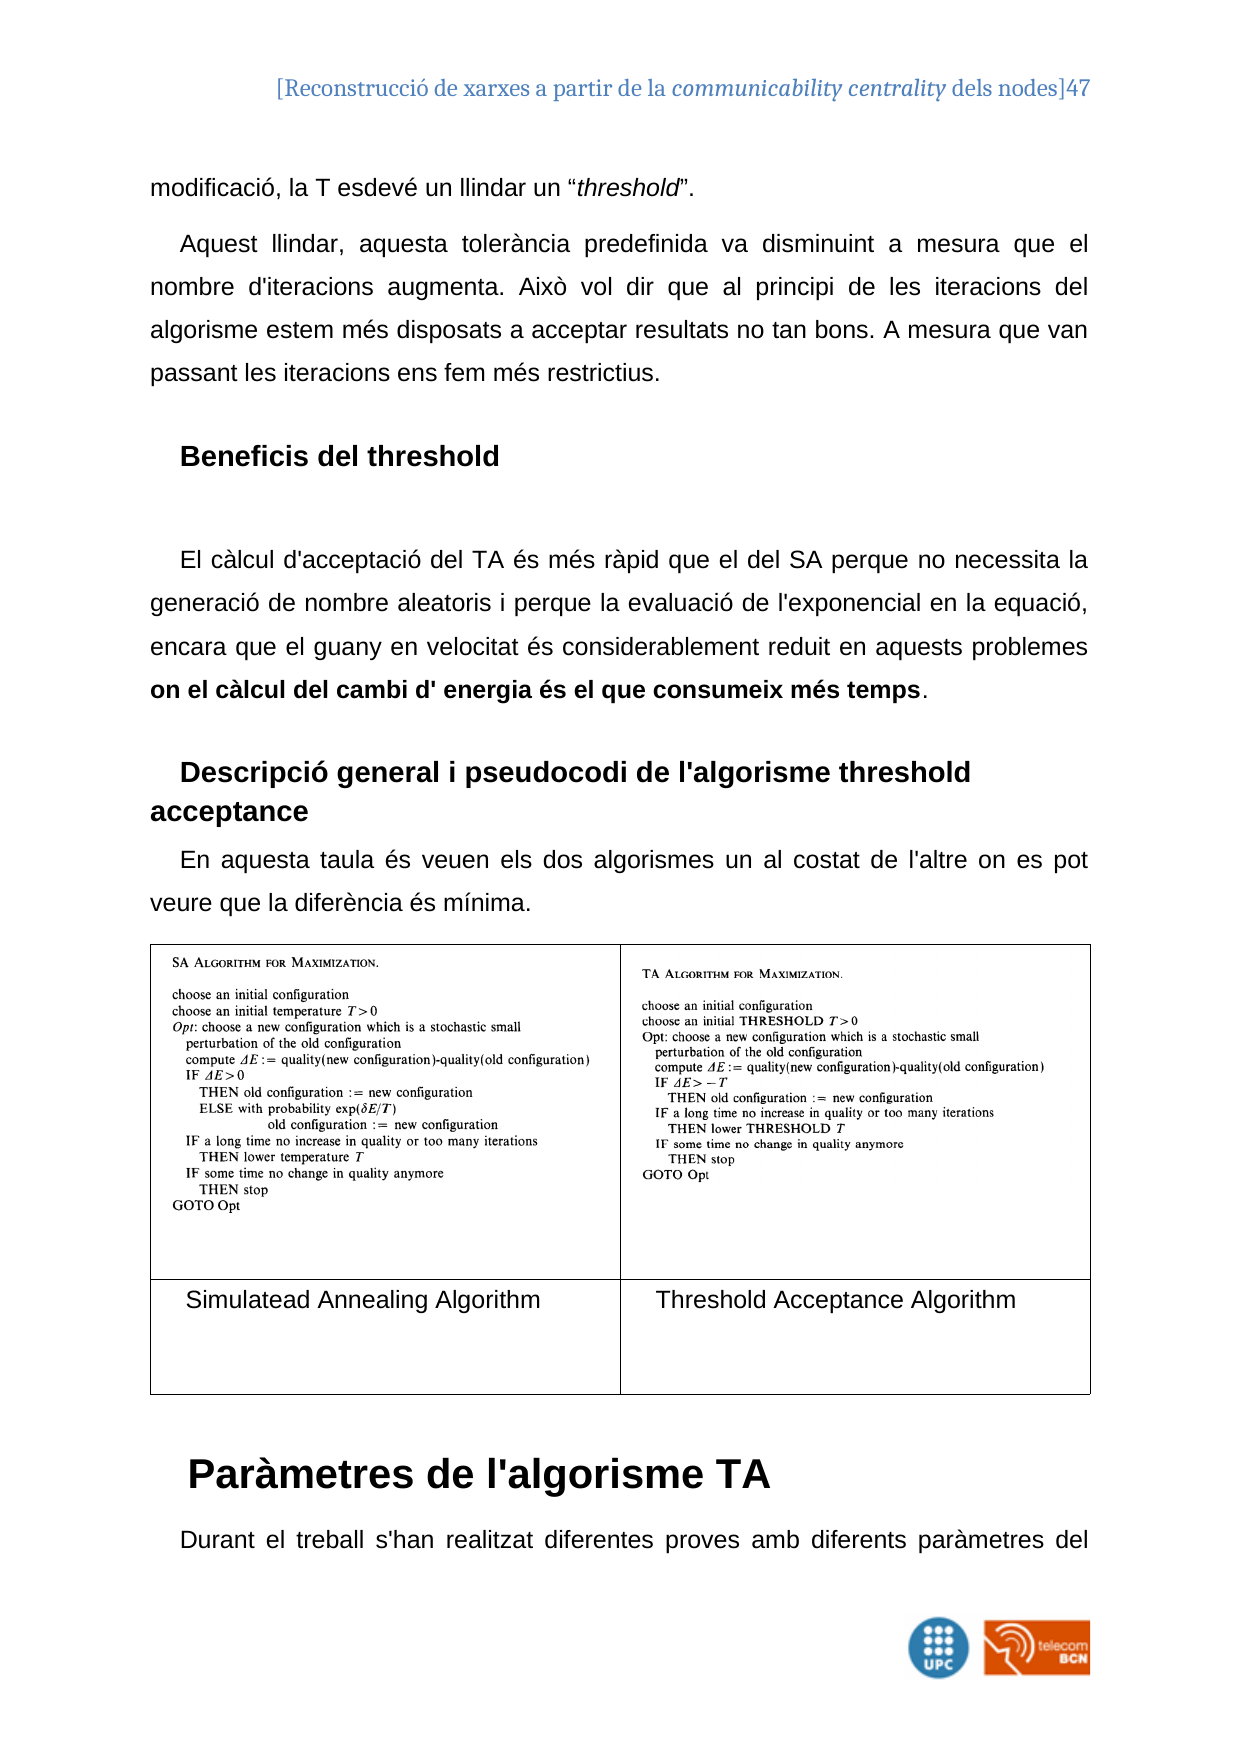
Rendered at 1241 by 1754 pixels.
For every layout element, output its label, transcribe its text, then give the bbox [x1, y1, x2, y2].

subtitle Descripció general i pseudocodi de l'algorisme threshold acceptance [150, 755, 1090, 827]
table_cell Threshold Acceptance Algorithm [621, 1280, 1090, 1394]
picture [625, 949, 1085, 1200]
text El càlcul d'acceptació del TA és més ràpid que el del SA perque no necessita la generació de nombre aleatoris i perque la evaluació de l'exponencial en la equació, encara que el guany en velocitat és considerablement reduit en aquests problemes on el càlcul del cambi d' energia és el que consumeix més temps. [150, 545, 1090, 703]
text modificació, la T esdevé un llindar un “threshold”. [150, 173, 1090, 202]
picture [155, 949, 615, 1220]
table_header [151, 945, 620, 1279]
table_header [621, 945, 1090, 1279]
picture [904, 1614, 1091, 1681]
text Durant el treball s'han realitzat diferentes proves amb diferents paràmetres del [150, 1525, 1090, 1554]
text Aquest llindar, aquesta tolerància predefinida va disminuint a mesura que el nombre d'iteracions augmenta. Això vol dir que al principi de les iteracions del algorisme estem més disposats a acceptar resultats no tan bons. A mesura que van passant les iteracions ens fem més restrictius. [150, 228, 1090, 387]
subtitle Paràmetres de l'algorisme TA [187, 1449, 1090, 1497]
text En aquesta taula és veuen els dos algorismes un al costat de l'altre on es pot veure que la diferència és mínima. [150, 845, 1090, 917]
table_cell Simulatead Annealing Algorithm [151, 1280, 620, 1394]
subtitle Beneficis del threshold [150, 438, 1090, 472]
